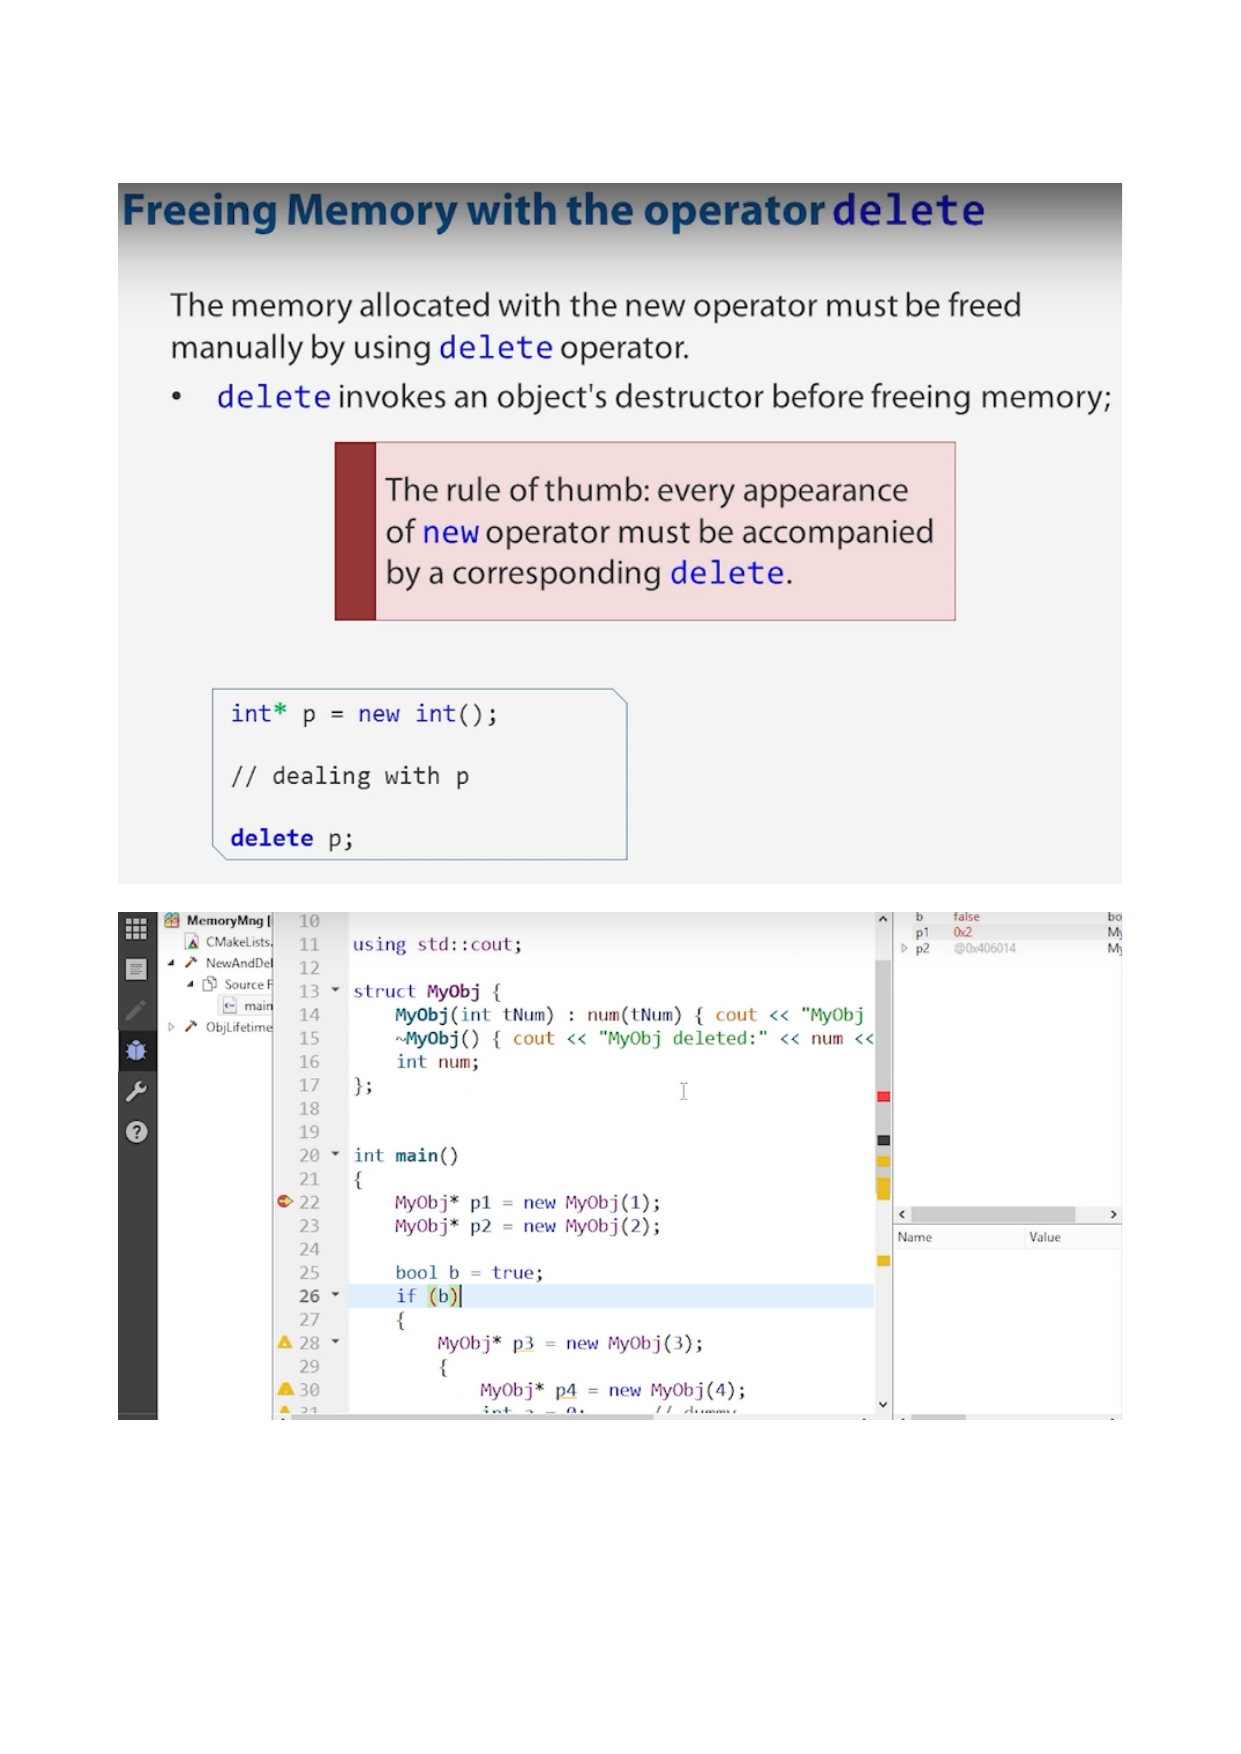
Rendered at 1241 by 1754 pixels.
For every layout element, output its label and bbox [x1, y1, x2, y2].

picture [118, 183, 1123, 884]
picture [118, 912, 1123, 1420]
